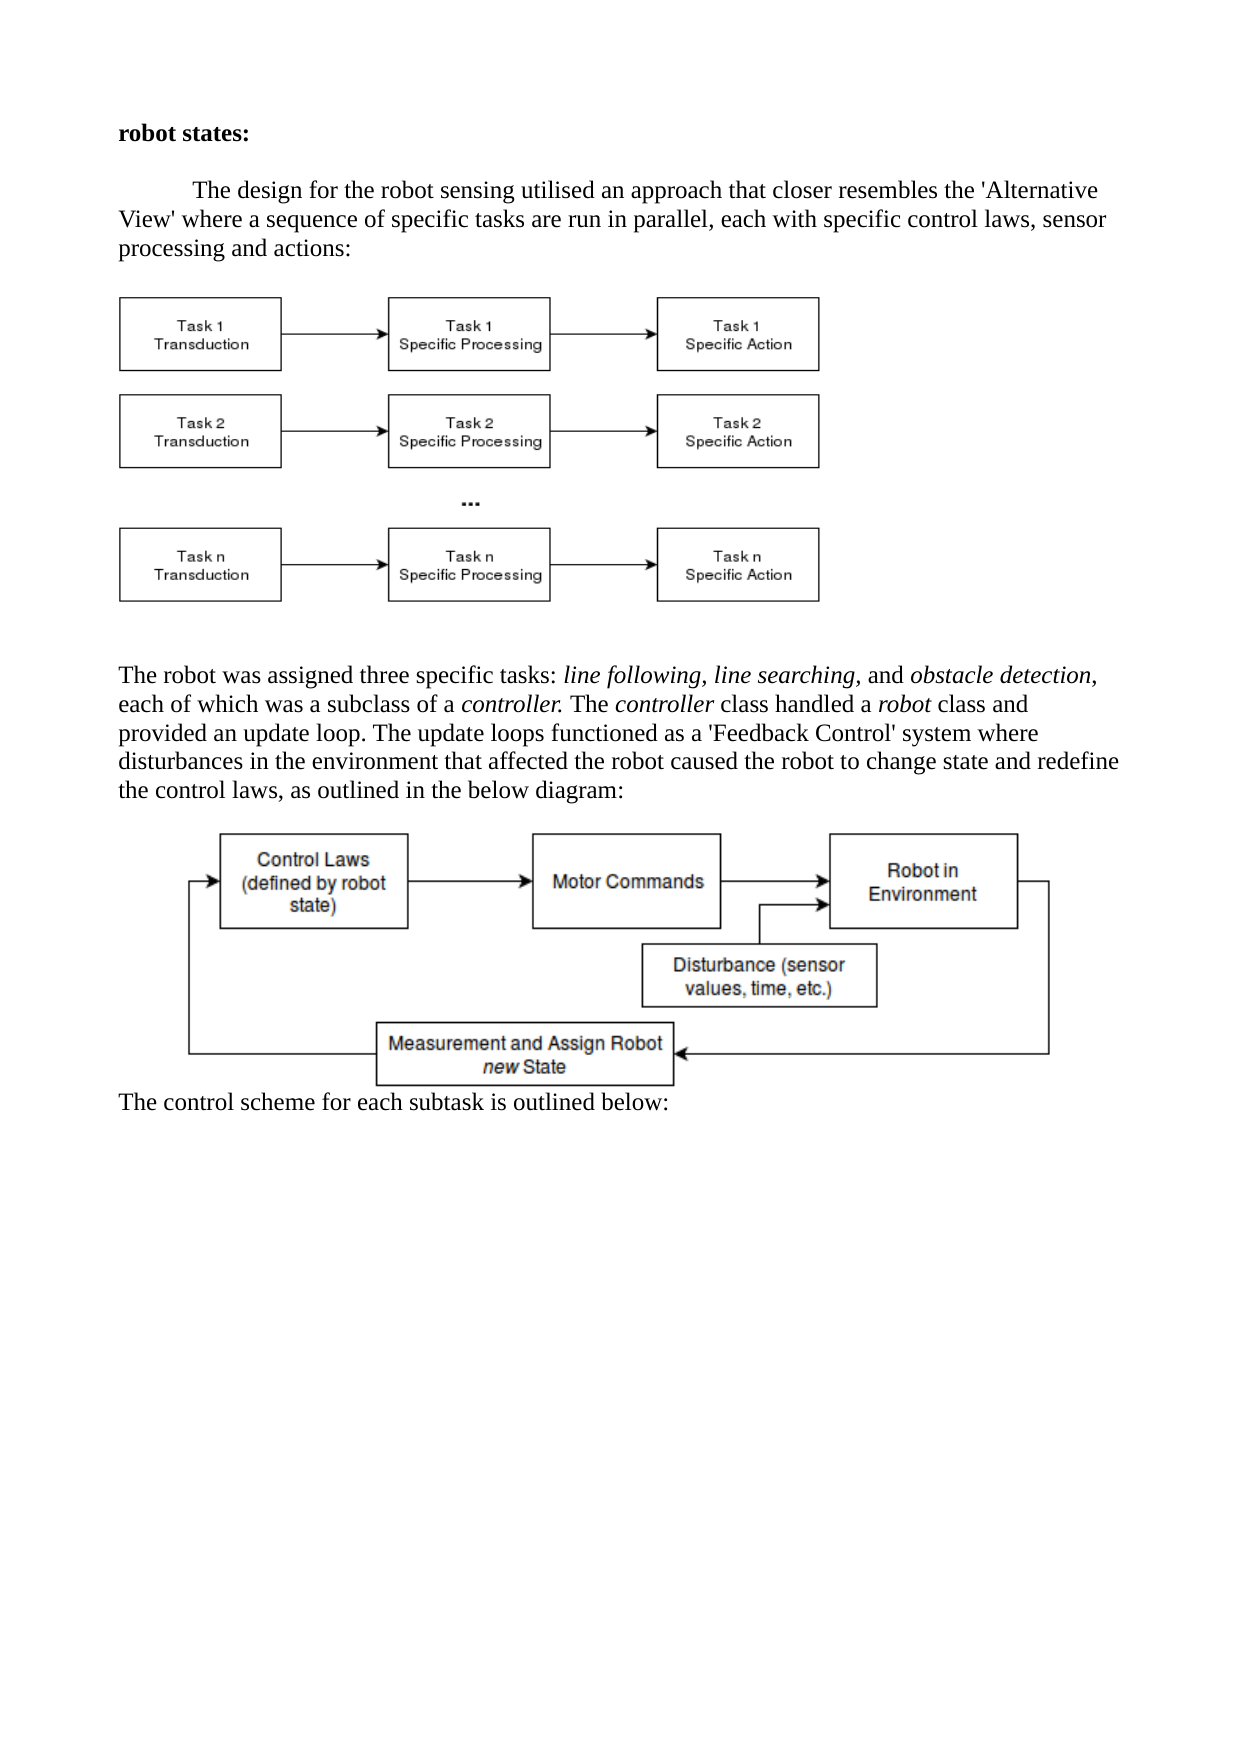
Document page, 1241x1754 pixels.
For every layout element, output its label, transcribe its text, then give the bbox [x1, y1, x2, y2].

text The robot was assigned three specific tasks: line following, line searching, and obstacle detection, each of which was a subclass of a controller. The controller class handled a robot class and provided an update loop. The update loops functioned as a 'Feedback Control' system where disturbances in the environment that affected the robot caused the robot to change state and redefine the control laws, as outlined in the below diagram: [118, 660, 1122, 804]
text robot states: [118, 118, 1122, 147]
text The design for the robot sensing utilised an approach that closer resembles the 'Alternative View' where a sequence of specific tasks are run in parallel, each with specific control laws, sensor processing and actions: [118, 176, 1122, 262]
text The control scheme for each subtask is outlined below: [118, 1087, 1122, 1116]
